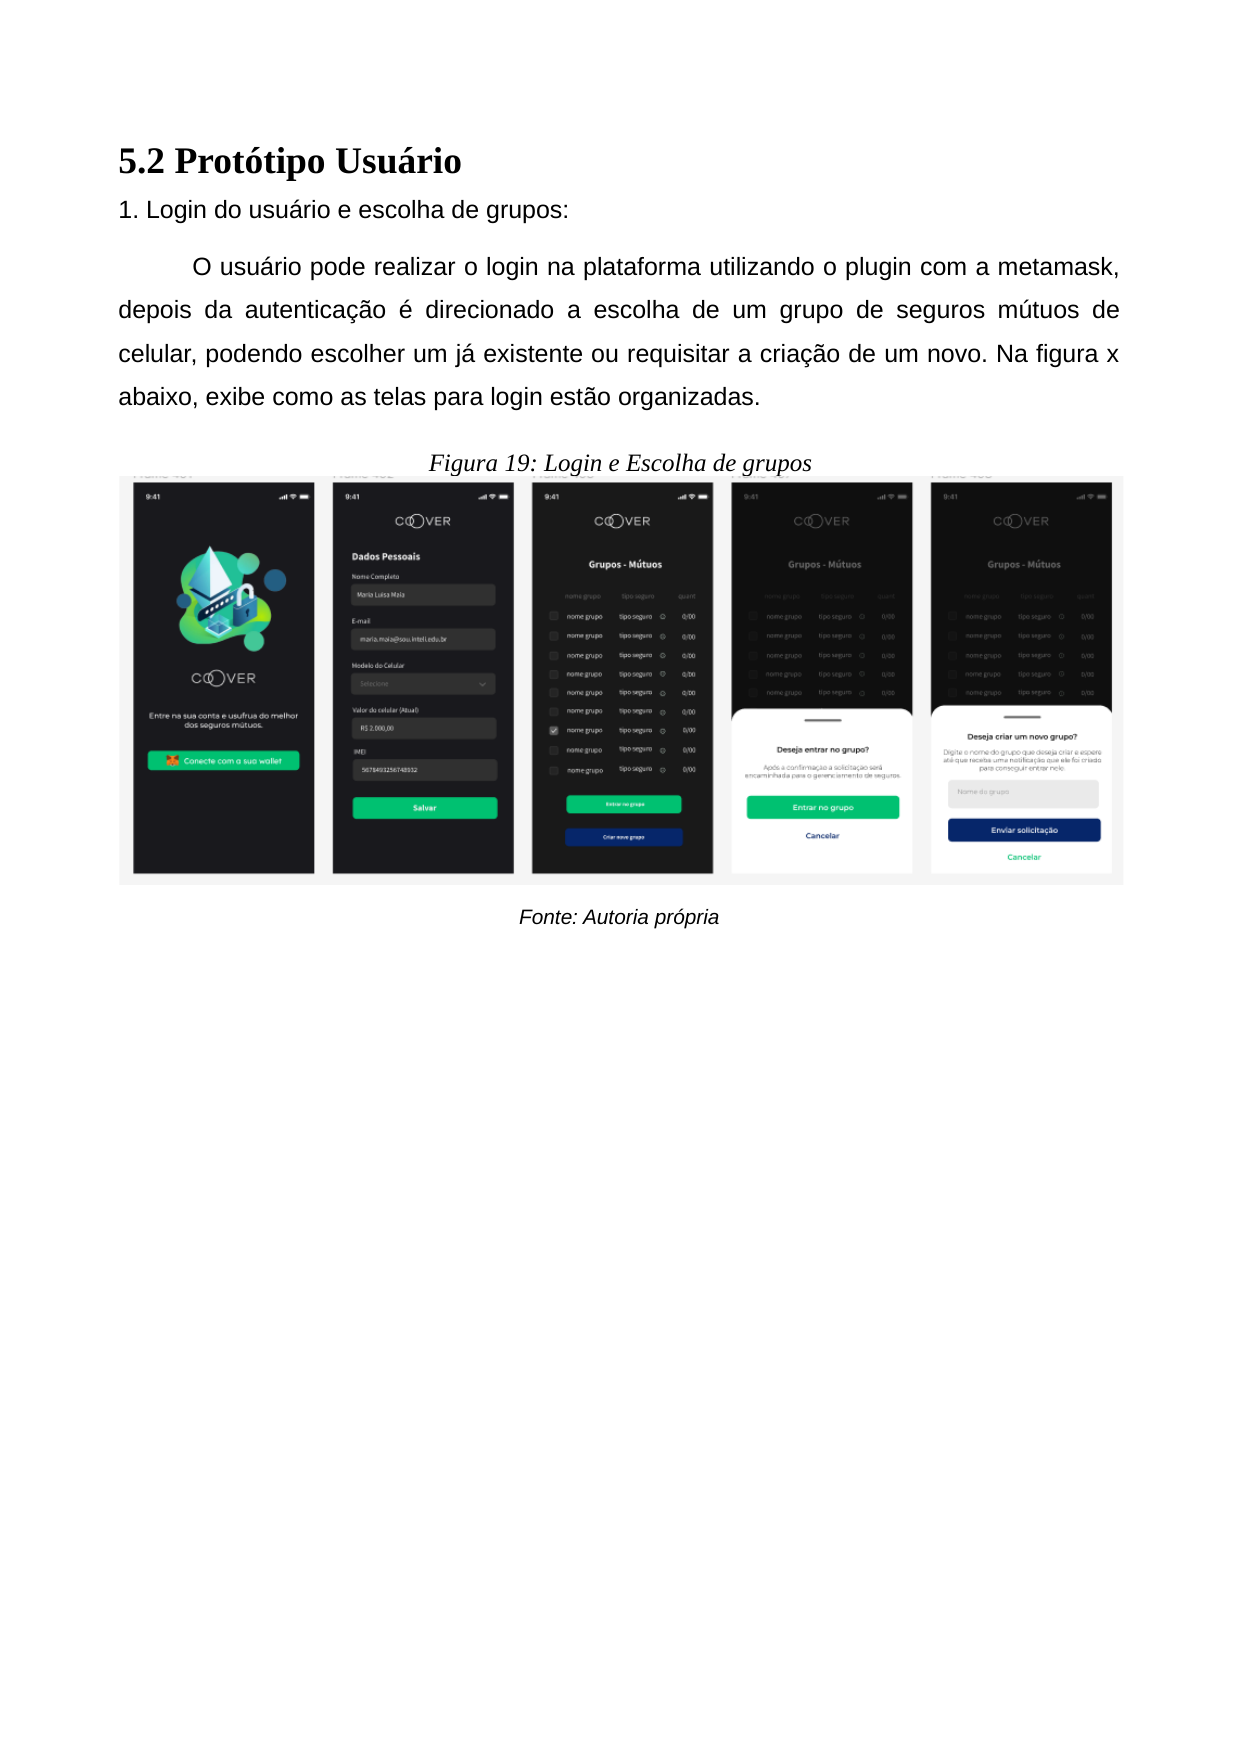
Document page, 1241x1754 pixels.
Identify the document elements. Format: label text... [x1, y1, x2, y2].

text 1. Login do usuário e escolha de grupos: [118, 194, 1122, 223]
text Fonte: Autoria própria [118, 439, 1122, 929]
subtitle 5.2 Protótipo Usuário [118, 139, 1122, 182]
text [119, 435, 1123, 448]
text [119, 885, 1123, 893]
text O usuário pode realizar o login na plataforma utilizando o plugin com a metamask, depois da autenticação é direcionado a escolha de um grupo de seguros mútuos de celular, podendo escolher um já existente ou requisitar a criação de um novo. Na figura x abaixo, exibe como as telas para login estão organizadas. [118, 252, 1122, 410]
picture [119, 476, 1124, 885]
text Figura 19: Login e Escolha de grupos [119, 448, 1123, 476]
